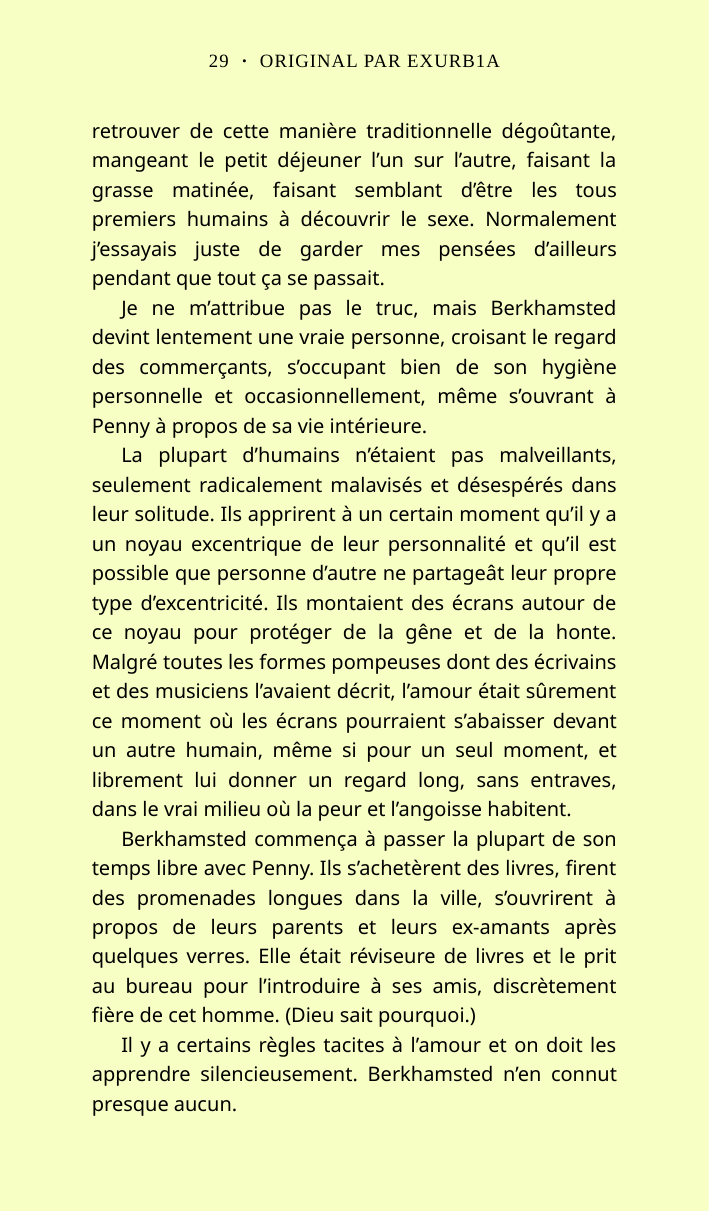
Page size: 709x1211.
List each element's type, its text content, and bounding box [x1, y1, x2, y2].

text Je ne m’attribue pas le truc, mais Berkhamsted devint lentement une vraie personne, croisant le regard des commerçants, s’occupant bien de son hygiène personnelle et occasionnellement, même s’ouvrant à Penny à propos de sa vie intérieure. [92, 292, 617, 439]
text Il y a certains règles tacites à l’amour et on doit les apprendre silencieusement. Berkhamsted n’en connut presque aucun. [92, 1029, 617, 1117]
text retrouver de cette manière traditionnelle dégoûtante, mangeant le petit déjeuner l’un sur l’autre, faisant la grasse matinée, faisant semblant d’être les tous premiers humains à découvrir le sexe. Normalement j’essayais juste de garder mes pensées d’ailleurs pendant que tout ça se passait. [92, 115, 617, 292]
text Berkhamsted commença à passer la plupart de son temps libre avec Penny. Ils s’achetèrent des livres, firent des promenades longues dans la ville, s’ouvrirent à propos de leurs parents et leurs ex-amants après quelques verres. Elle était réviseure de livres et le prit au bureau pour l’introduire à ses amis, discrètement fière de cet homme. (Dieu sait pourquoi.) [92, 822, 617, 1029]
text La plupart d’humains n’étaient pas malveillants, seulement radicalement malavisés et désespérés dans leur solitude. Ils apprirent à un certain moment qu’il y a un noyau excentrique de leur personnalité et qu’il est possible que personne d’autre ne partageât leur propre type d’excentricité. Ils montaient des écrans autour de ce noyau pour protéger de la gêne et de la honte. Malgré toutes les formes pompeuses dont des écrivains et des musiciens l’avaient décrit, l’amour était sûrement ce moment où les écrans pourraient s’abaisser devant un autre humain, même si pour un seul moment, et librement lui donner un regard long, sans entraves, dans le vrai milieu où la peur et l’angoisse habitent. [92, 439, 617, 822]
